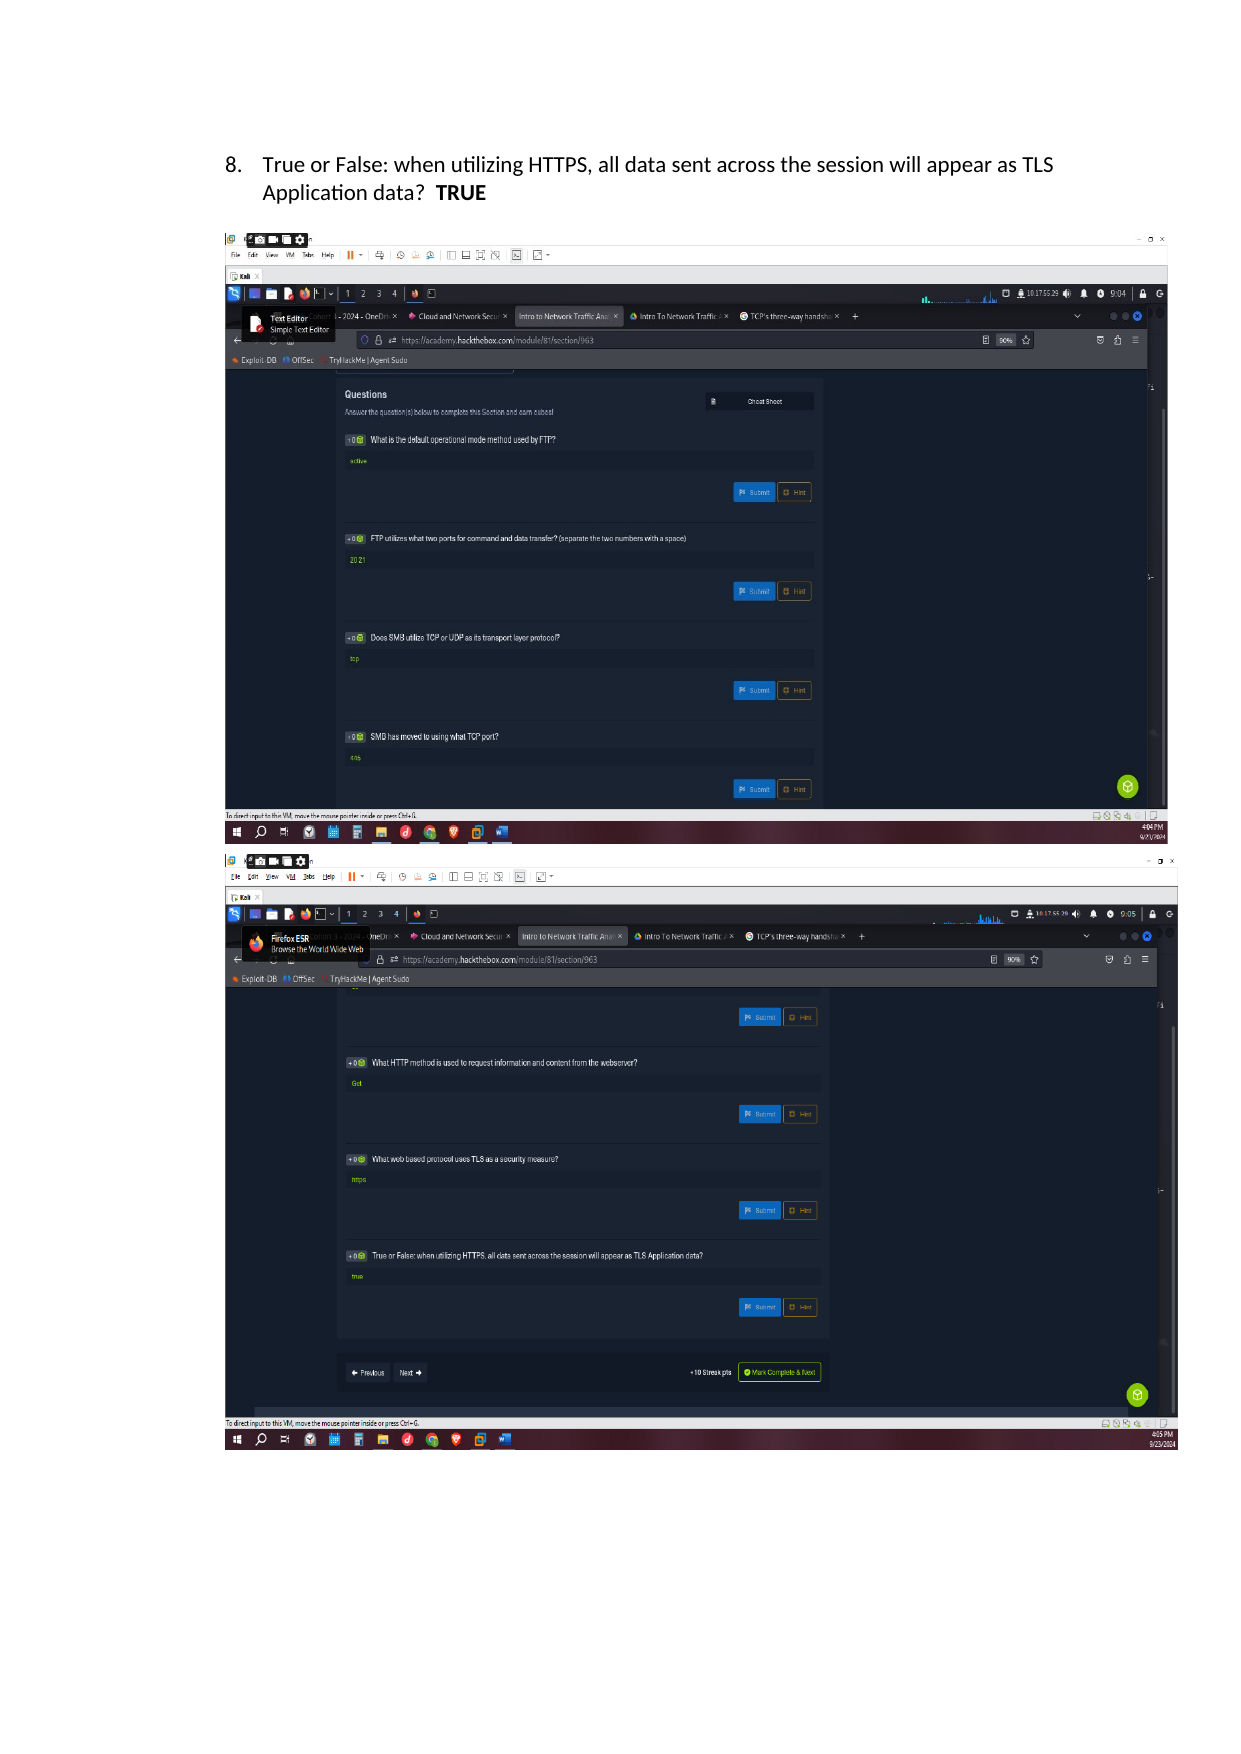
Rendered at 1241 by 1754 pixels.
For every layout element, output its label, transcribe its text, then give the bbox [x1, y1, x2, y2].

list True or False: when utilizing HTTPS, all data sent across the session will appear as TLS Application data? TRUE [225, 150, 1090, 206]
